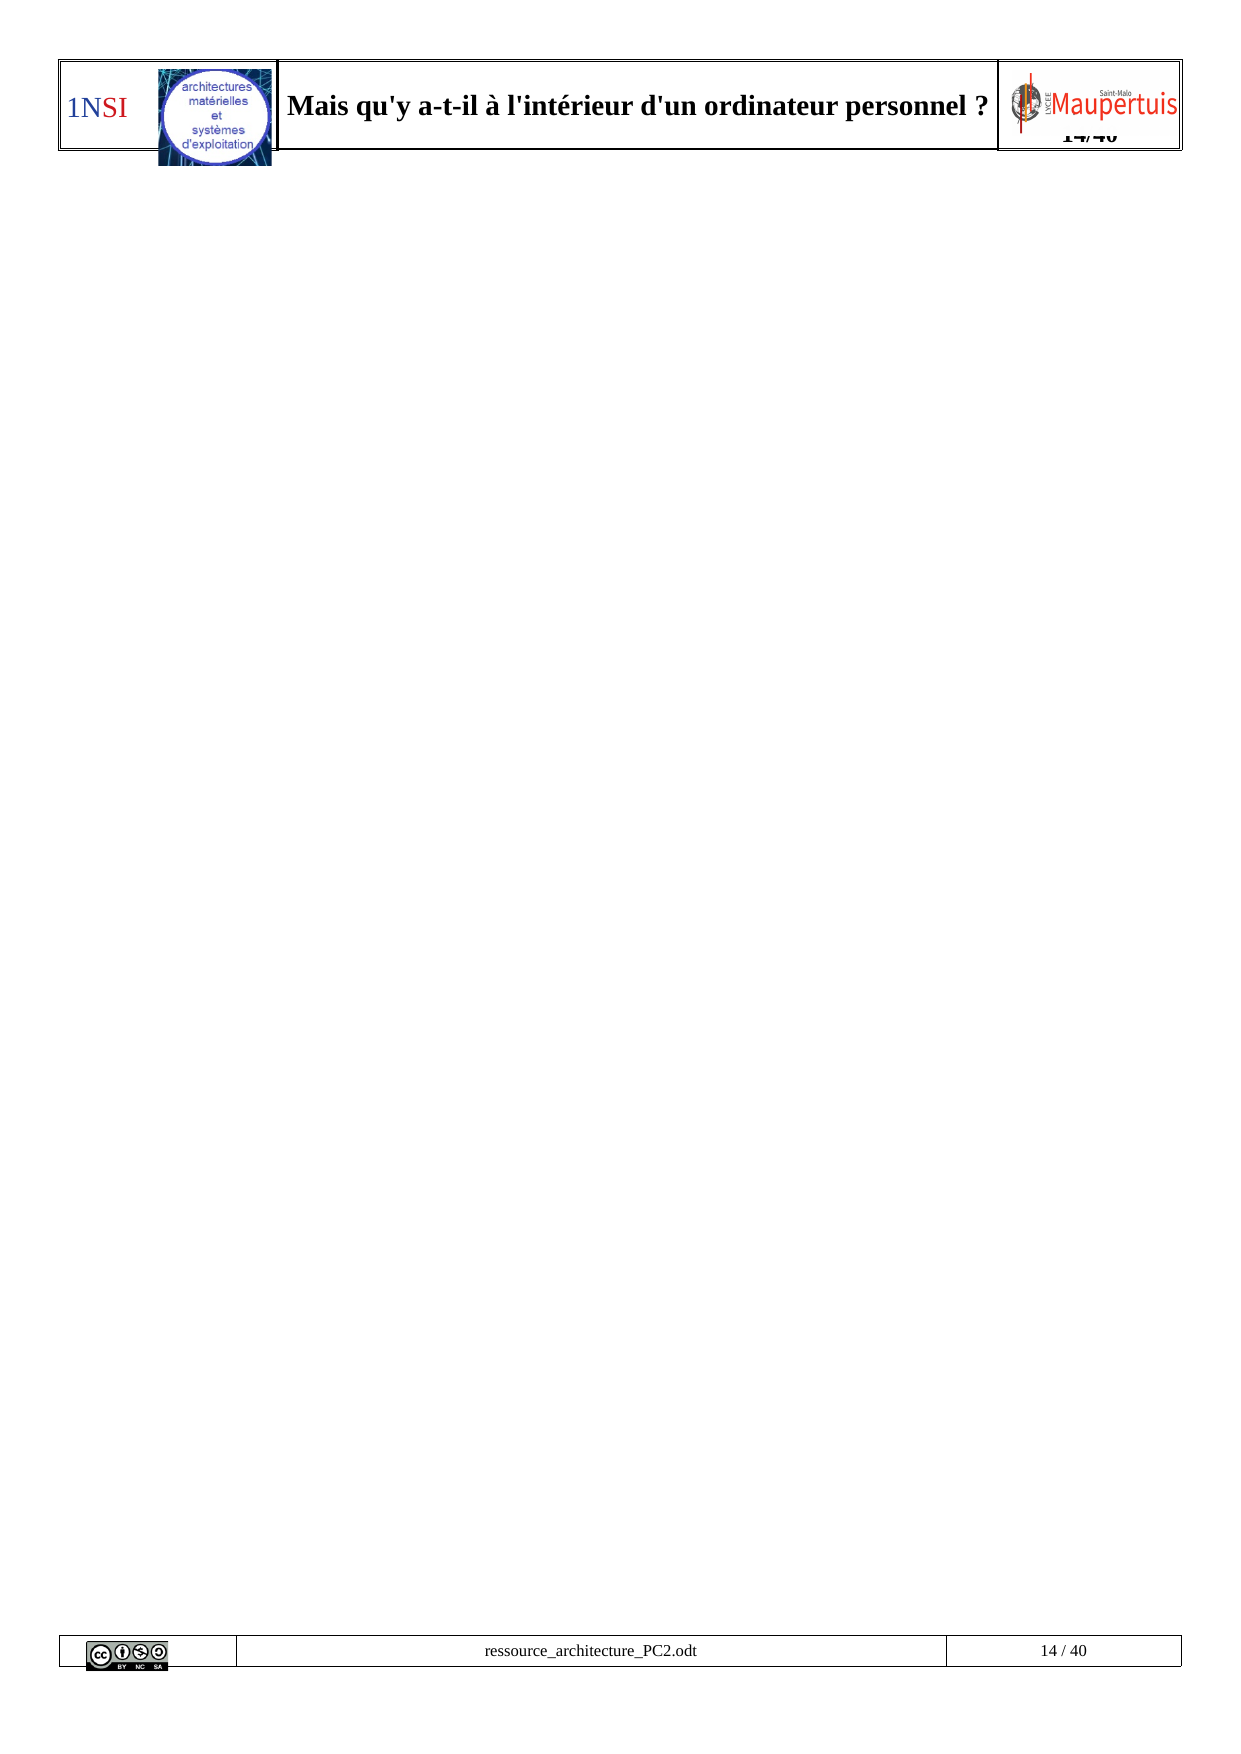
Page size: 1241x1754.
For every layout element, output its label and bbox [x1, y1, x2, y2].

picture [158, 69, 272, 166]
picture [1011, 70, 1179, 136]
picture [86, 1641, 169, 1672]
